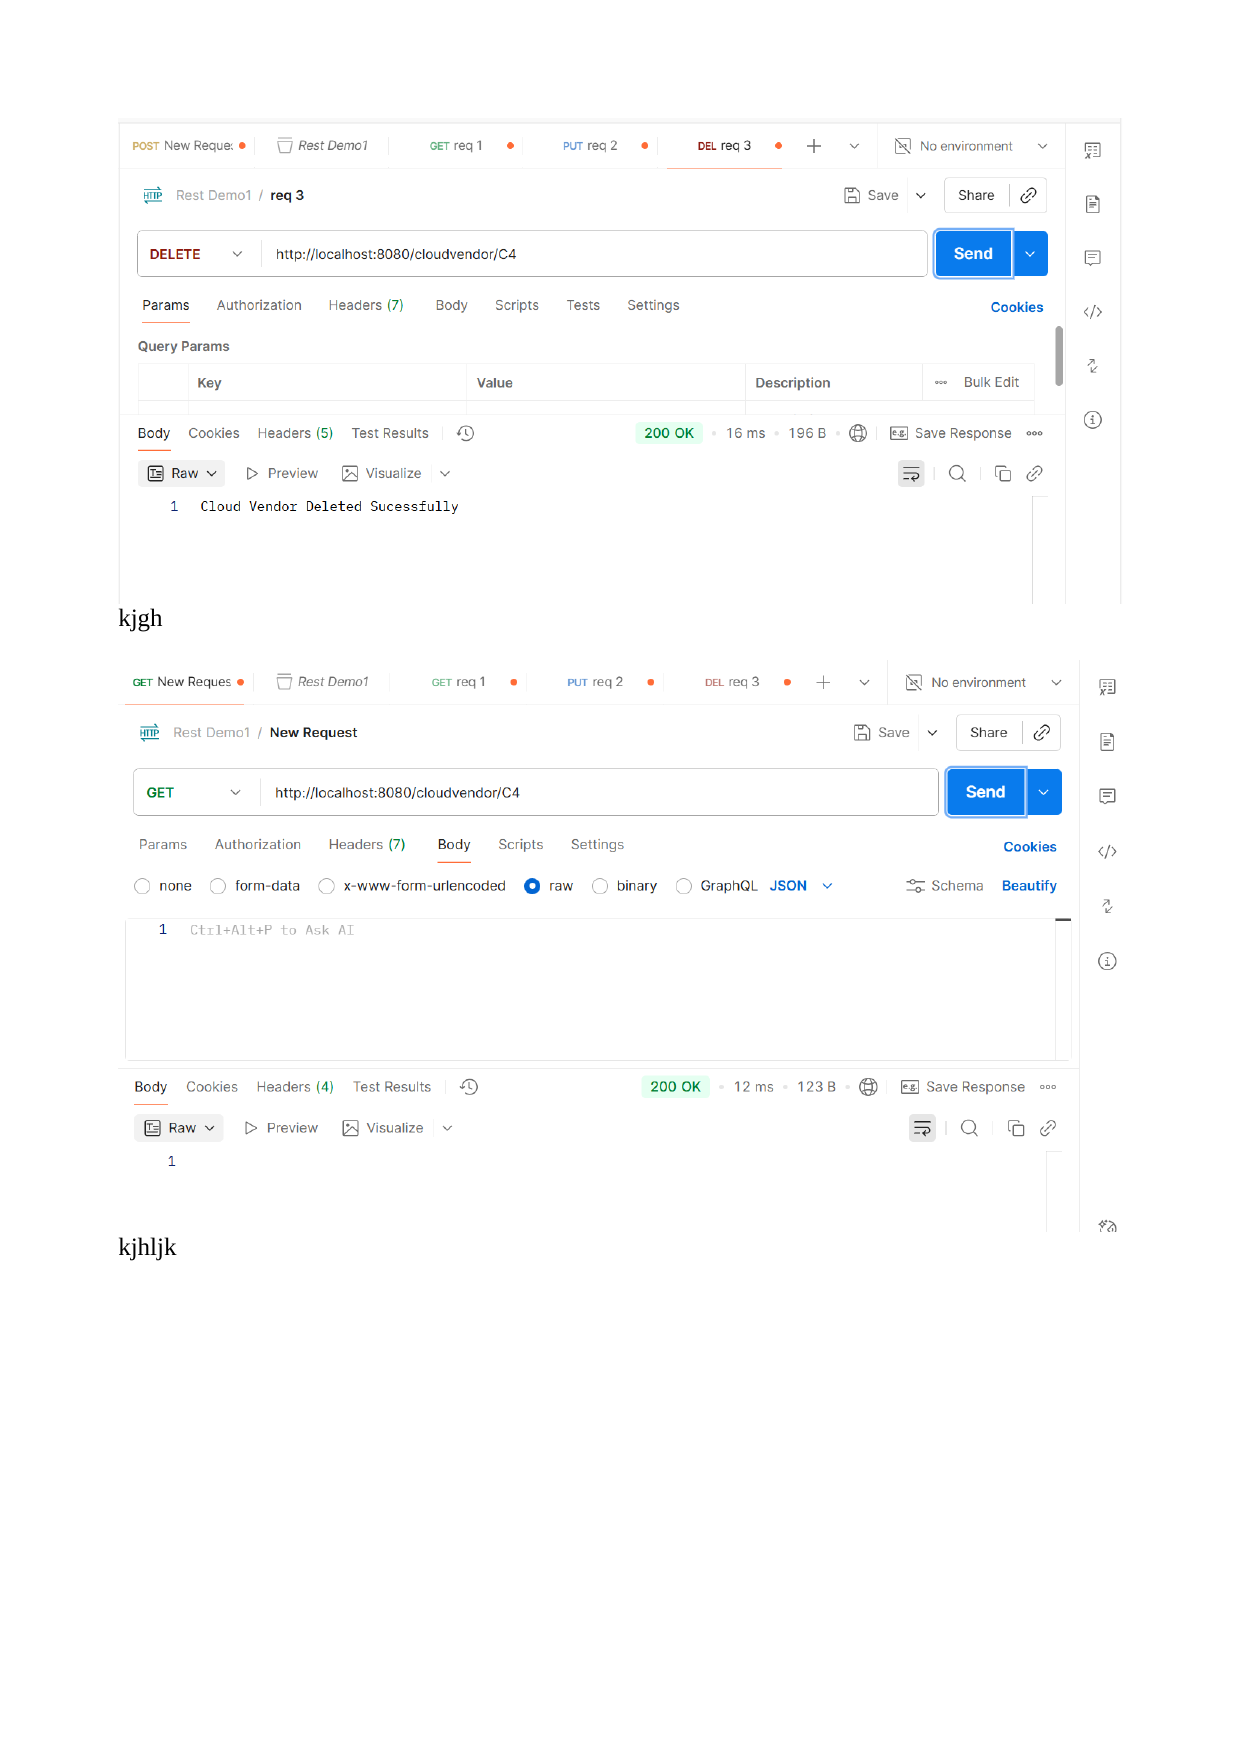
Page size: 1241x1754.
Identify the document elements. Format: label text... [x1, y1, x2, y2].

text kjhljk [118, 1232, 1122, 1261]
text kjgh [118, 604, 1122, 632]
picture [118, 660, 1123, 1232]
picture [118, 118, 1123, 604]
